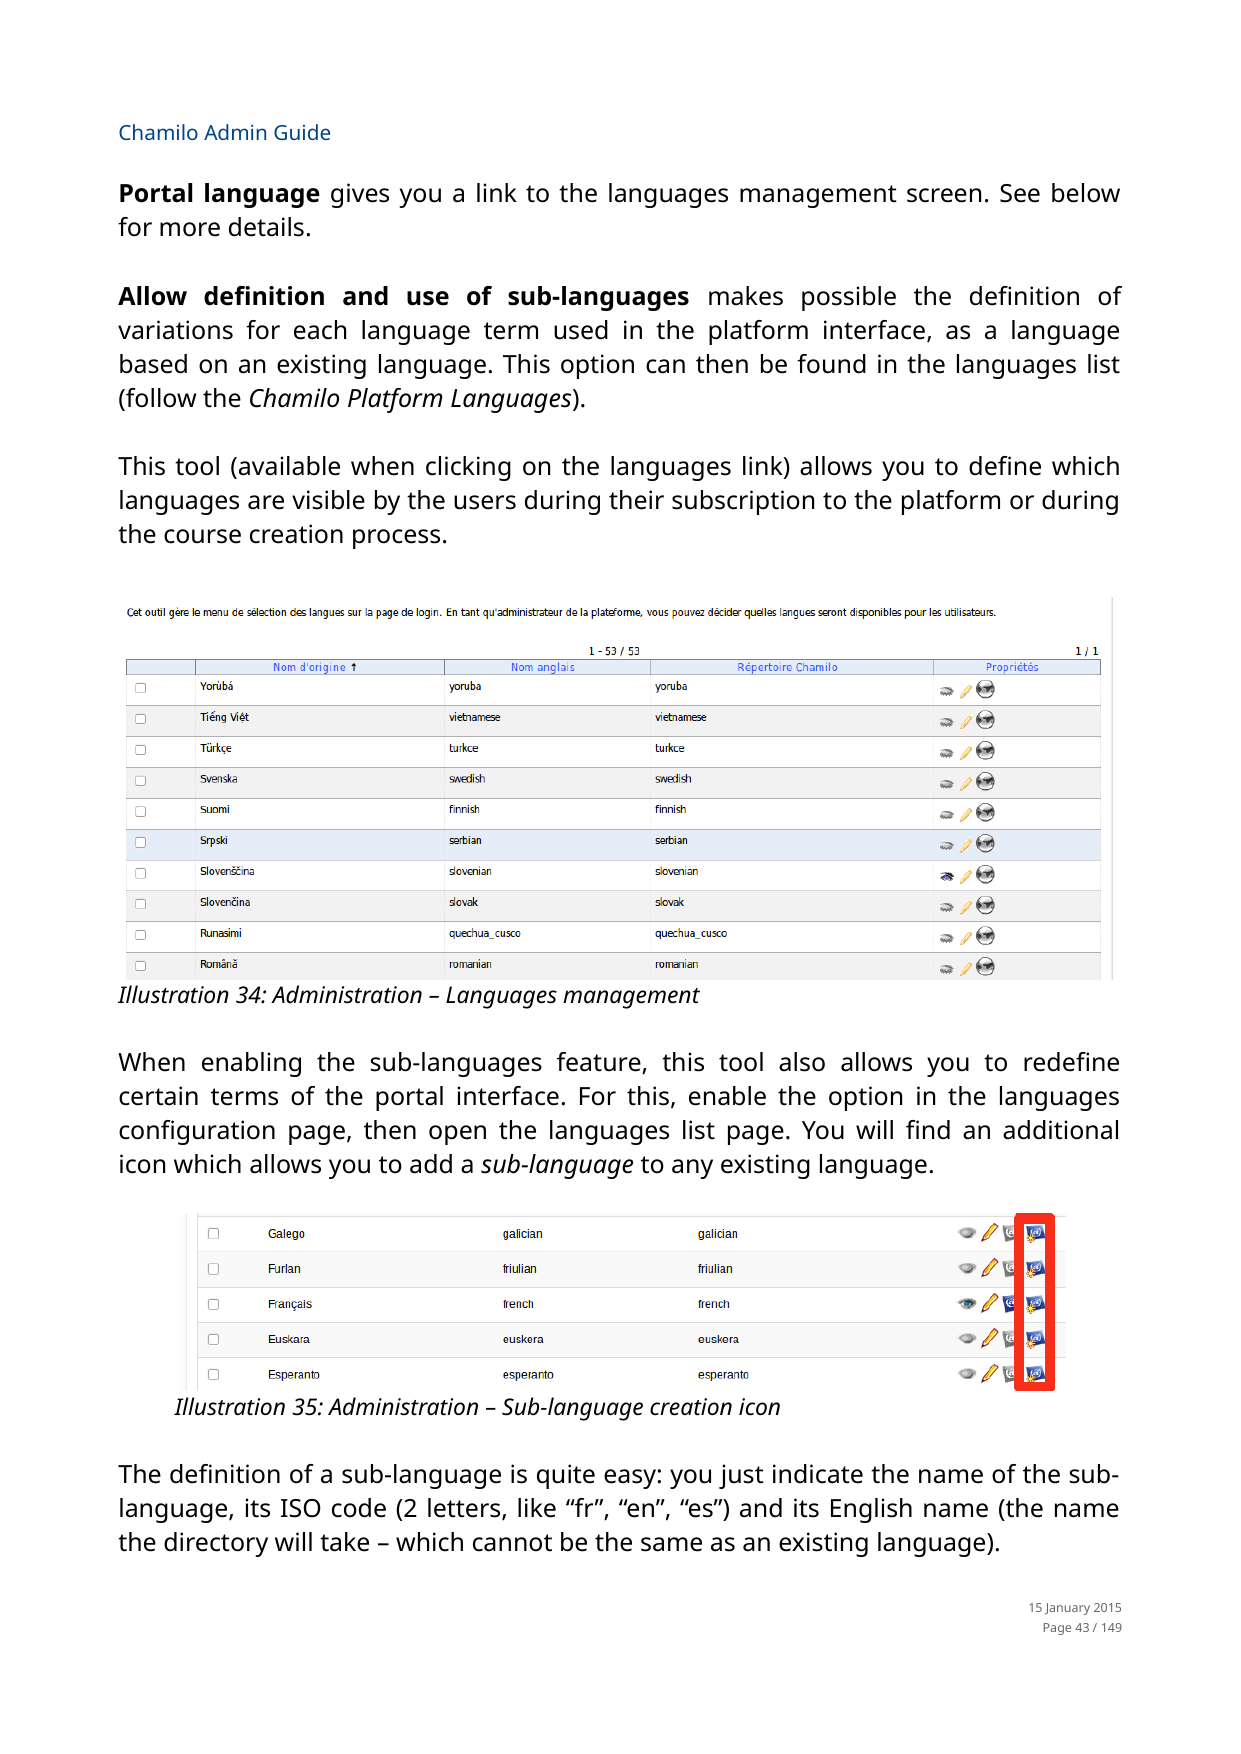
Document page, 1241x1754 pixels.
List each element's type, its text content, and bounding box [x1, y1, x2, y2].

text This tool (available when clicking on the languages link) allows you to define which languages are visible by the users during their subscription to the platform or during the course creation process. [118, 448, 1122, 551]
text When enabling the sub-languages feature, this tool also allows you to redefine certain terms of the portal interface. For this, enable the option in the languages configuration page, then open the languages list page. You will find an additional icon which allows you to add a sub-language to any existing language. [118, 1044, 1122, 1181]
text Illustration 34: Administration – Languages management [118, 980, 1122, 1011]
picture [174, 1213, 1066, 1391]
picture [118, 597, 1123, 980]
text The definition of a sub-language is quite easy: you just indicate the name of the sub-language, its ISO code (2 letters, like “fr”, “en”, “es”) and its English name (the name the directory will take – which cannot be the same as an existing language). [118, 1456, 1122, 1558]
text Illustration 35: Administration – Sub-language creation icon [174, 1391, 1065, 1422]
text Portal language gives you a link to the languages management screen. See below for more details. [118, 176, 1122, 244]
text Allow definition and use of sub-languages makes possible the definition of variations for each language term used in the platform interface, as a language based on an existing language. This option can then be found in the languages list (follow the Chamilo Platform Languages). [118, 278, 1122, 414]
